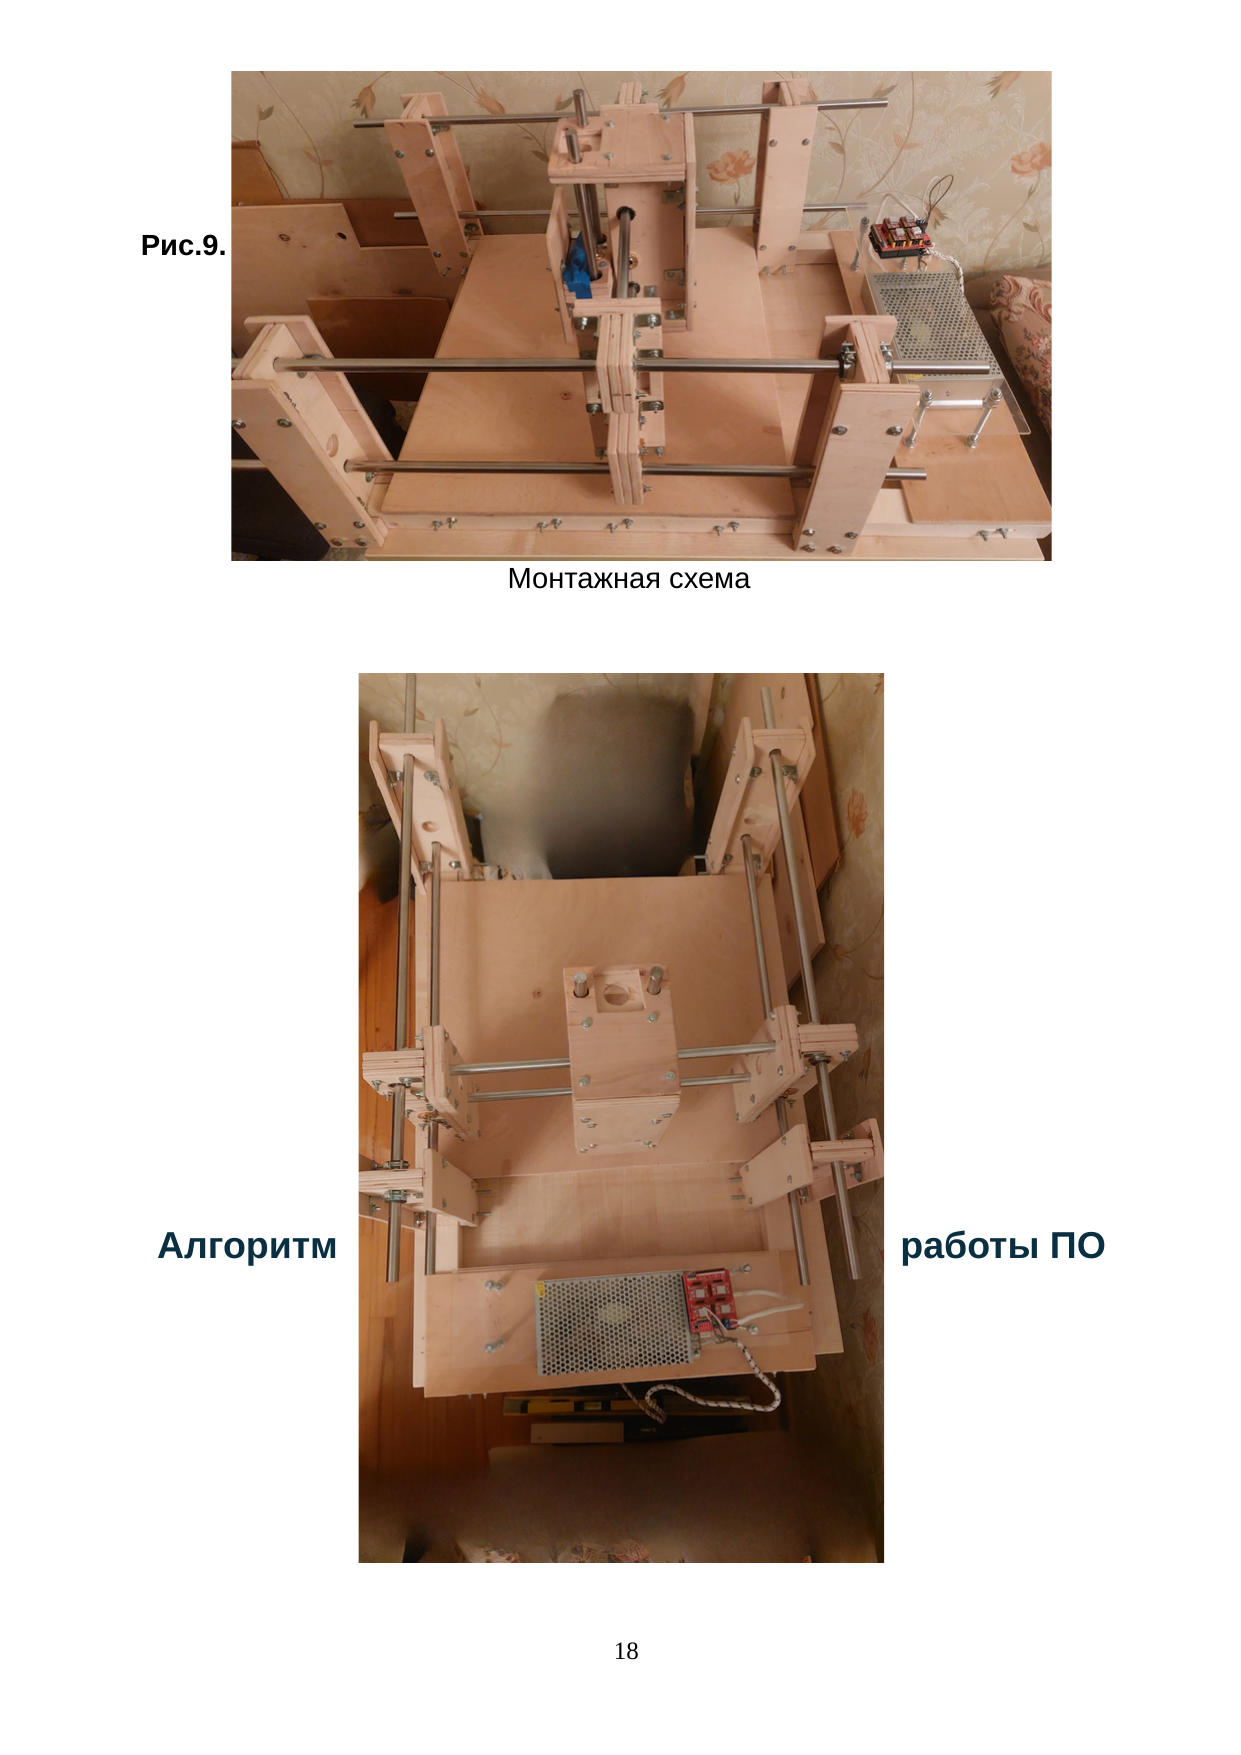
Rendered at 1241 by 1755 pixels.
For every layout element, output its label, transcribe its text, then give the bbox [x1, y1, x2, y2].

picture [231, 71, 1052, 561]
text Рис.9. Монтажная схема [136, 228, 1122, 594]
text Алгоритм [136, 1224, 358, 1267]
picture [358, 673, 885, 1563]
text работы ПО [885, 1224, 1122, 1267]
